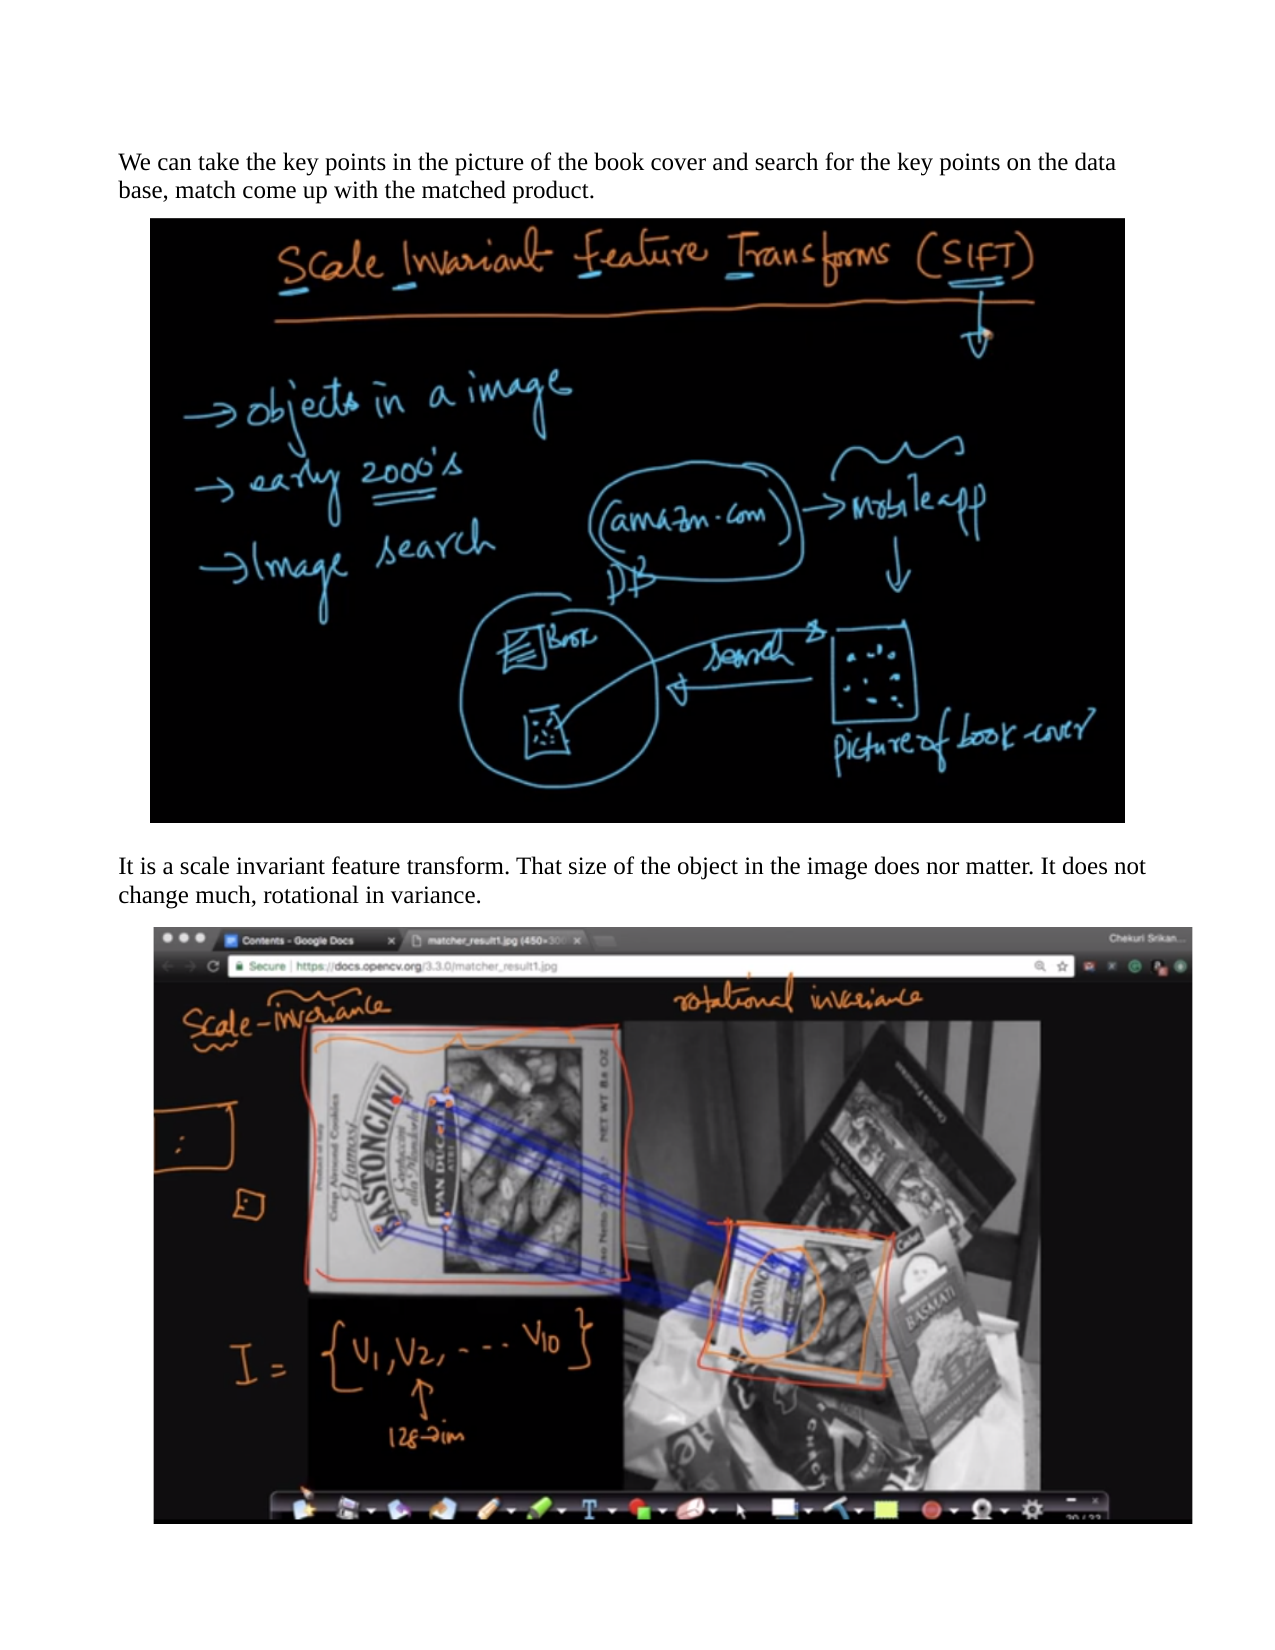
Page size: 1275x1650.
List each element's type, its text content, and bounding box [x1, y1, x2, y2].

picture [153, 927, 1193, 1524]
text We can take the key points in the picture of the book cover and search for the key points on the data base, match come up with the matched product. [118, 147, 1157, 204]
picture [150, 217, 1125, 823]
text It is a scale invariant feature transform. That size of the object in the image does nor matter. It does not change much, rotational in variance. [118, 851, 1157, 909]
